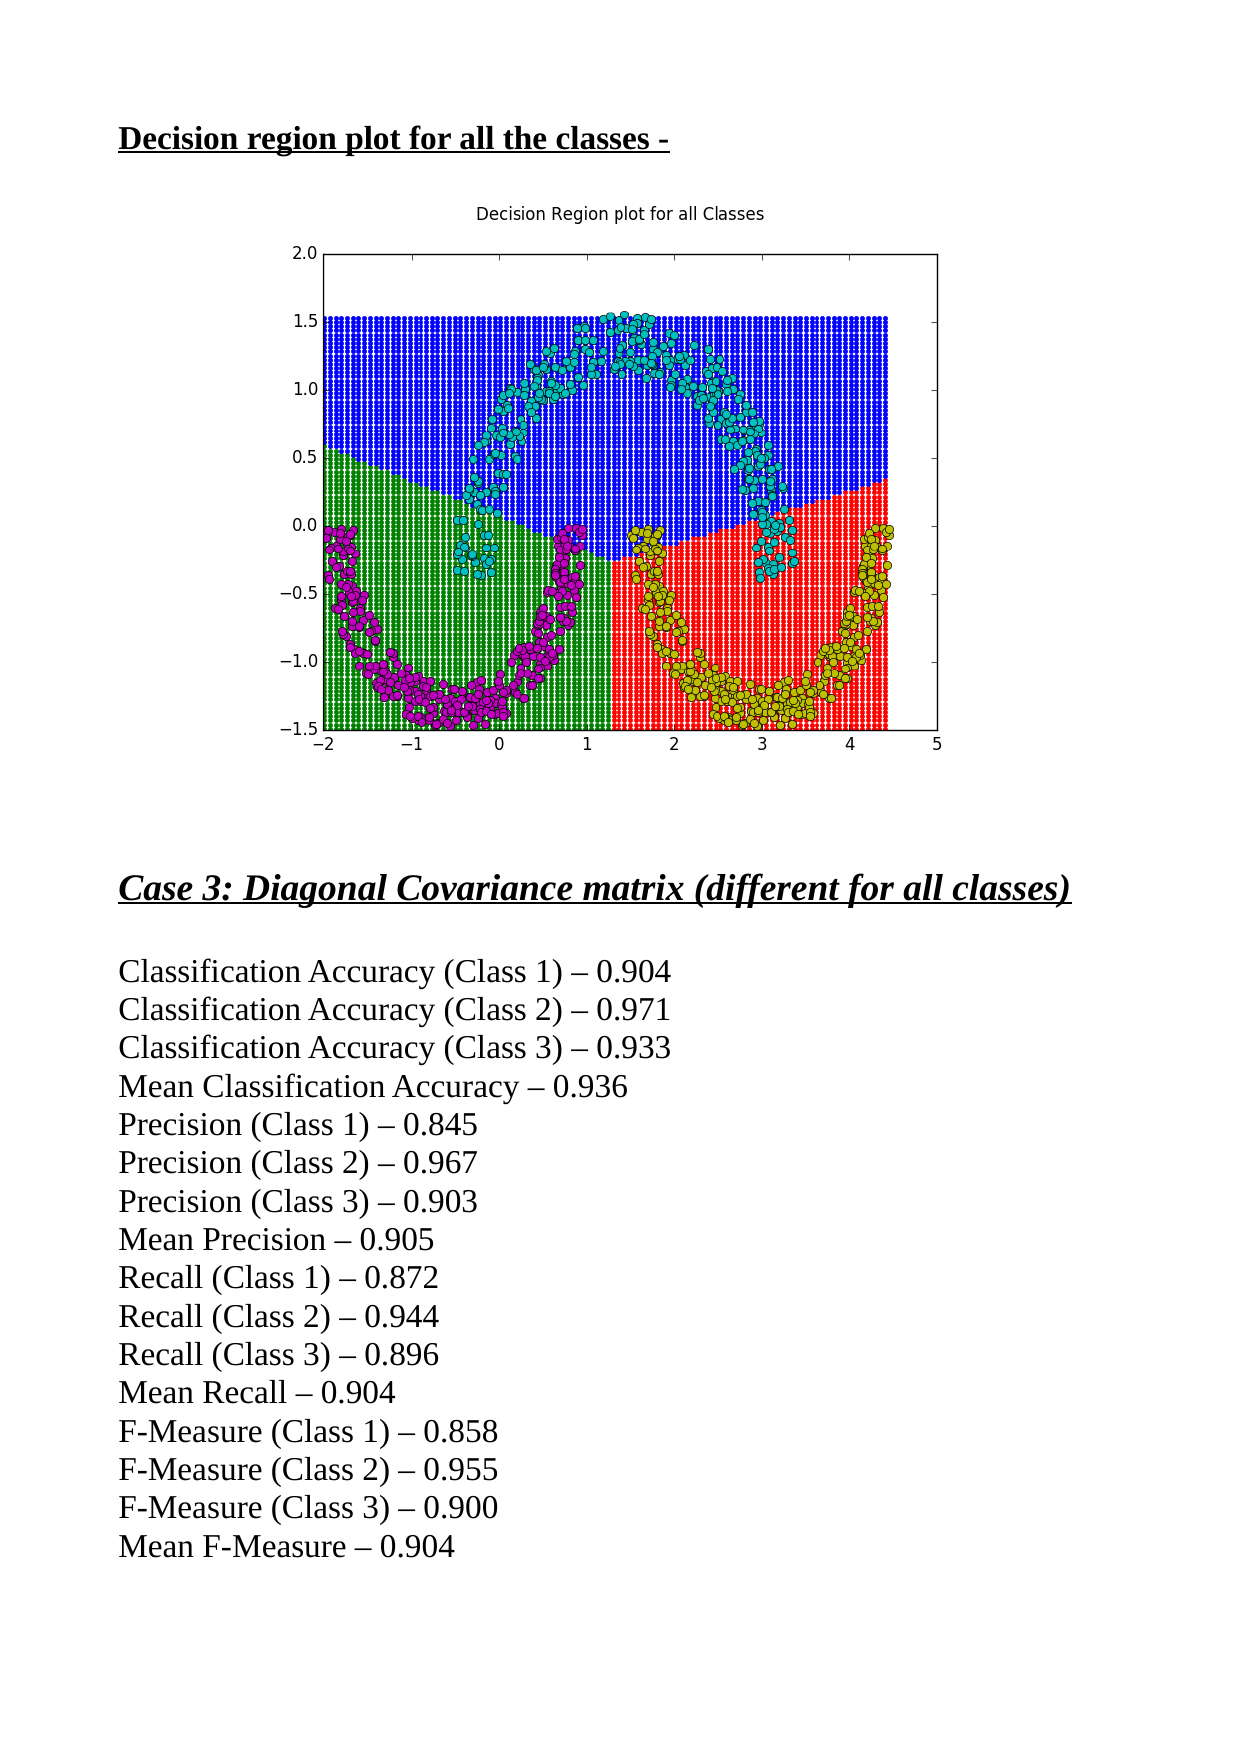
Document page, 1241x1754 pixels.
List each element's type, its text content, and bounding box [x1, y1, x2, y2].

text F-Measure (Class 1) – 0.858 [118, 1411, 1122, 1449]
text Classification Accuracy (Class 1) – 0.904 [118, 951, 1122, 989]
text Decision region plot for all the classes - [118, 118, 1122, 156]
text Precision (Class 1) – 0.845 [118, 1104, 1122, 1143]
text Mean Classification Accuracy – 0.936 [118, 1066, 1122, 1104]
text Recall (Class 2) – 0.944 [118, 1296, 1122, 1334]
text Precision (Class 3) – 0.903 [118, 1181, 1122, 1219]
text Recall (Class 3) – 0.896 [118, 1334, 1122, 1373]
text Mean Recall – 0.904 [118, 1373, 1122, 1411]
text F-Measure (Class 2) – 0.955 [118, 1449, 1122, 1488]
text Precision (Class 2) – 0.967 [118, 1143, 1122, 1181]
text Mean F-Measure – 0.904 [118, 1526, 1122, 1564]
text F-Measure (Class 3) – 0.900 [118, 1488, 1122, 1526]
text Case 3: Diagonal Covariance matrix (different for all classes) [118, 865, 1122, 908]
text Classification Accuracy (Class 3) – 0.933 [118, 1028, 1122, 1066]
text Recall (Class 1) – 0.872 [118, 1258, 1122, 1296]
picture [224, 194, 1016, 789]
text Mean Precision – 0.905 [118, 1219, 1122, 1258]
text Classification Accuracy (Class 2) – 0.971 [118, 989, 1122, 1028]
